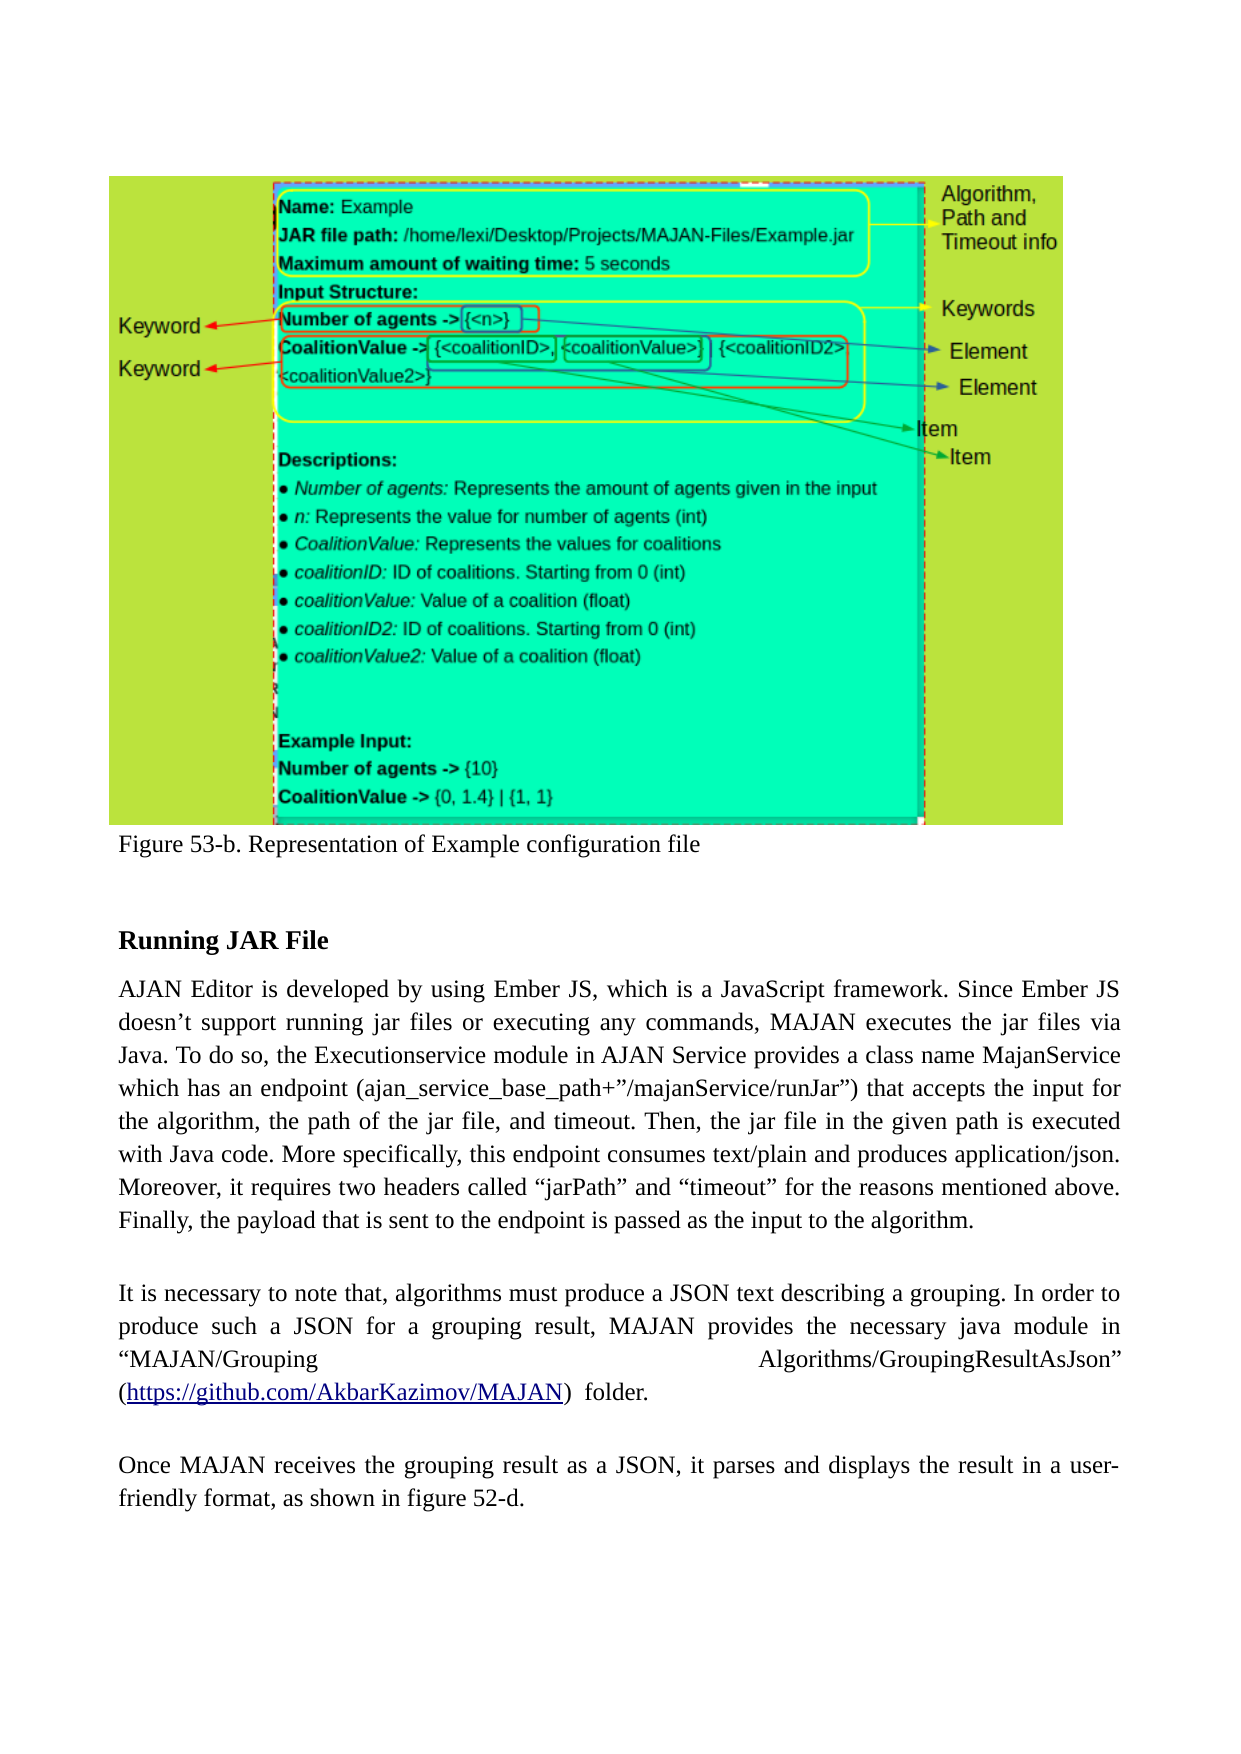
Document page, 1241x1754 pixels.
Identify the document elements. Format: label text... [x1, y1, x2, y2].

picture [109, 176, 1063, 825]
text It is necessary to note that, algorithms must produce a JSON text describing a grouping. In order to produce such a JSON for a grouping result, MAJAN provides the necessary java module in “MAJAN/Grouping Algorithms/GroupingResultAsJson” (https://github.com/AkbarKazimov/MAJAN) folder. [118, 1278, 1122, 1406]
text Running JAR File [118, 924, 1122, 955]
text Once MAJAN receives the grouping result as a JSON, it parses and displays the result in a user-friendly format, as shown in figure 52-d. [118, 1450, 1122, 1512]
text AJAN Editor is developed by using Ember JS, which is a JavaScript framework. Since Ember JS doesn’t support running jar files or executing any commands, MAJAN executes the jar files via Java. To do so, the Executionservice module in AJAN Service provides a class name MajanService which has an endpoint (ajan_service_base_path+”/majanService/runJar”) that accepts the input for the algorithm, the path of the jar file, and timeout. Then, the jar file in the given path is executed with Java code. More specifically, this endpoint consumes text/plain and produces application/json. Moreover, it requires two headers called “jarPath” and “timeout” for the reasons mentioned above. Finally, the payload that is sent to the endpoint is passed as the input to the algorithm. [118, 974, 1122, 1234]
text Figure 53-b. Representation of Example configuration file [118, 176, 1122, 858]
